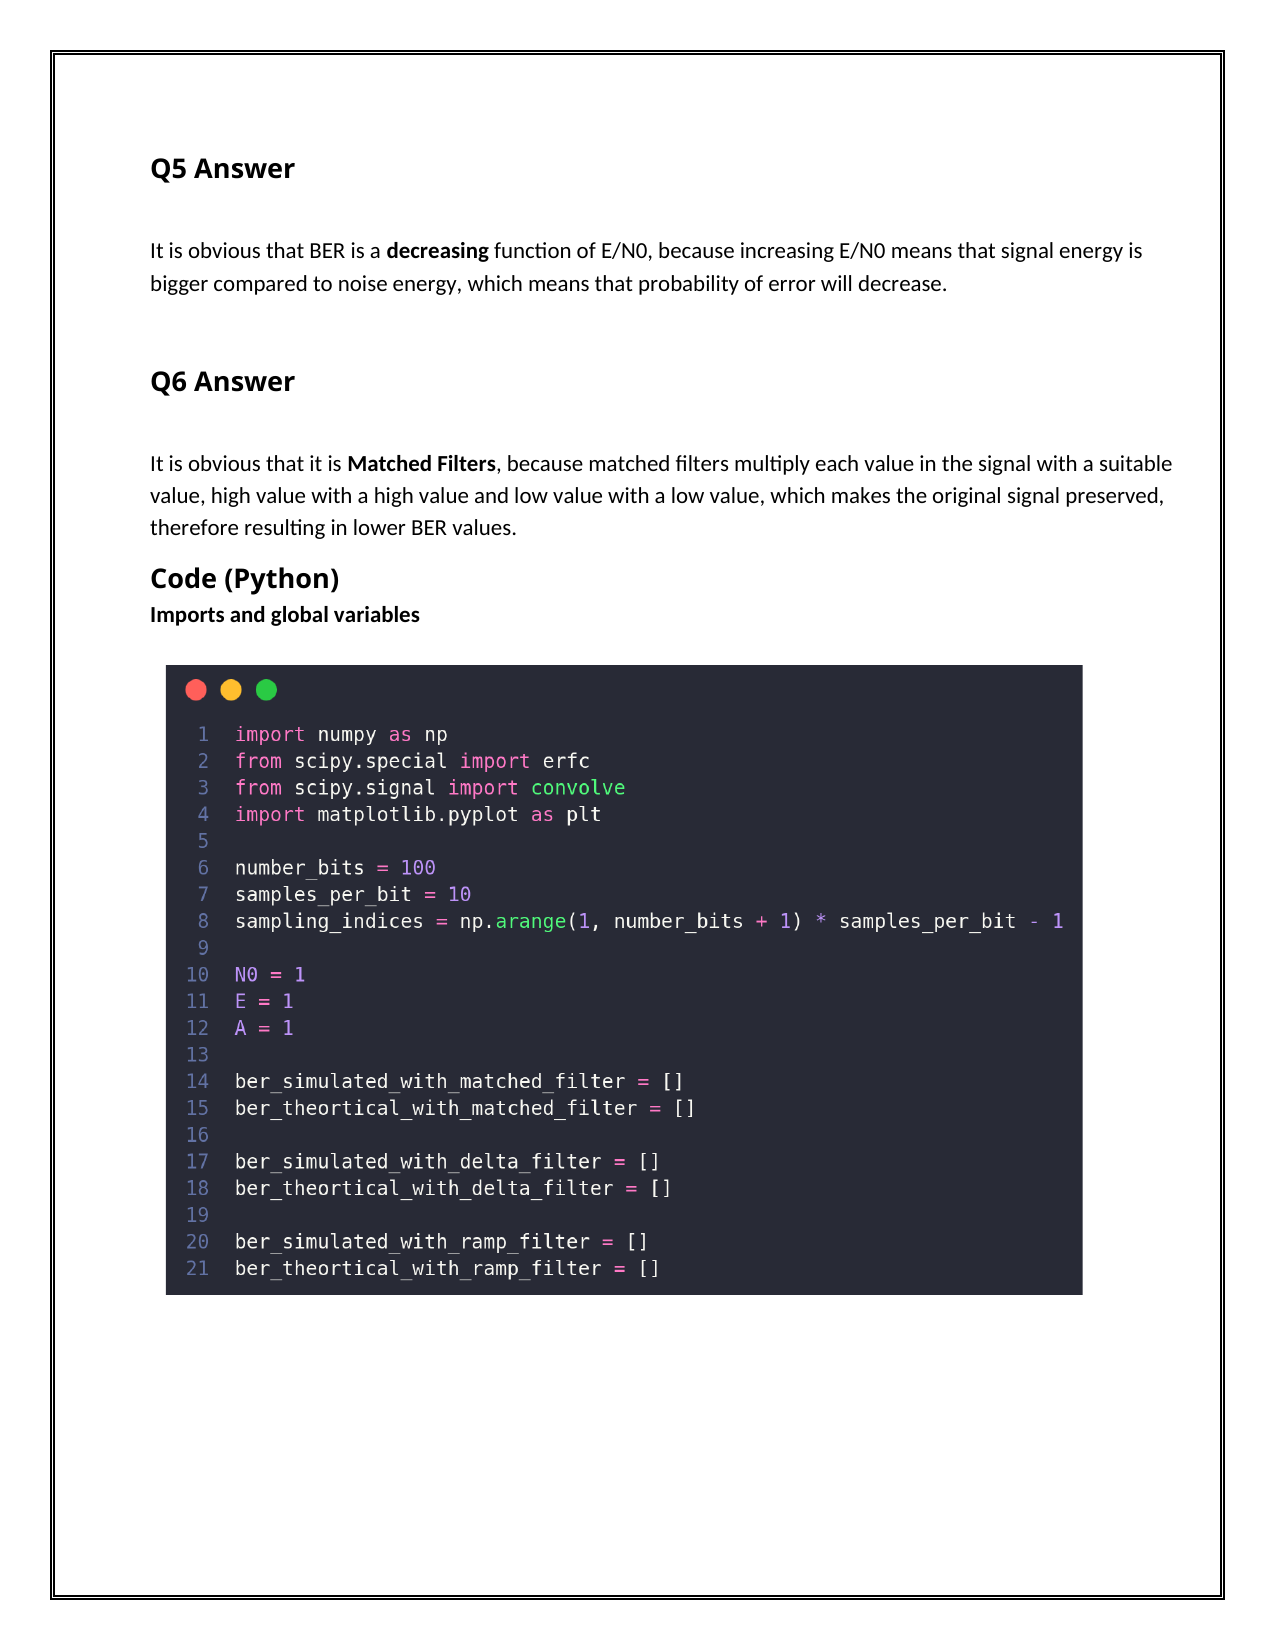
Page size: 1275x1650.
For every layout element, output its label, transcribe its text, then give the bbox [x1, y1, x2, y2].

text It is obvious that BER is a decreasing function of E/N0, because increasing E/N0 means that signal energy is bigger compared to noise energy, which means that probability of error will decrease. [150, 237, 1200, 297]
text Imports and global variables [150, 600, 1200, 628]
subtitle Q6 Answer [150, 362, 1200, 399]
subtitle Code (Python) [150, 560, 1200, 597]
text It is obvious that it is Matched Filters, because matched filters multiply each value in the signal with a suitable value, high value with a high value and low value with a low value, which makes the original signal preserved, therefore resulting in lower BER values. [150, 449, 1200, 541]
subtitle Q5 Answer [150, 150, 1200, 187]
picture [165, 665, 1083, 1295]
